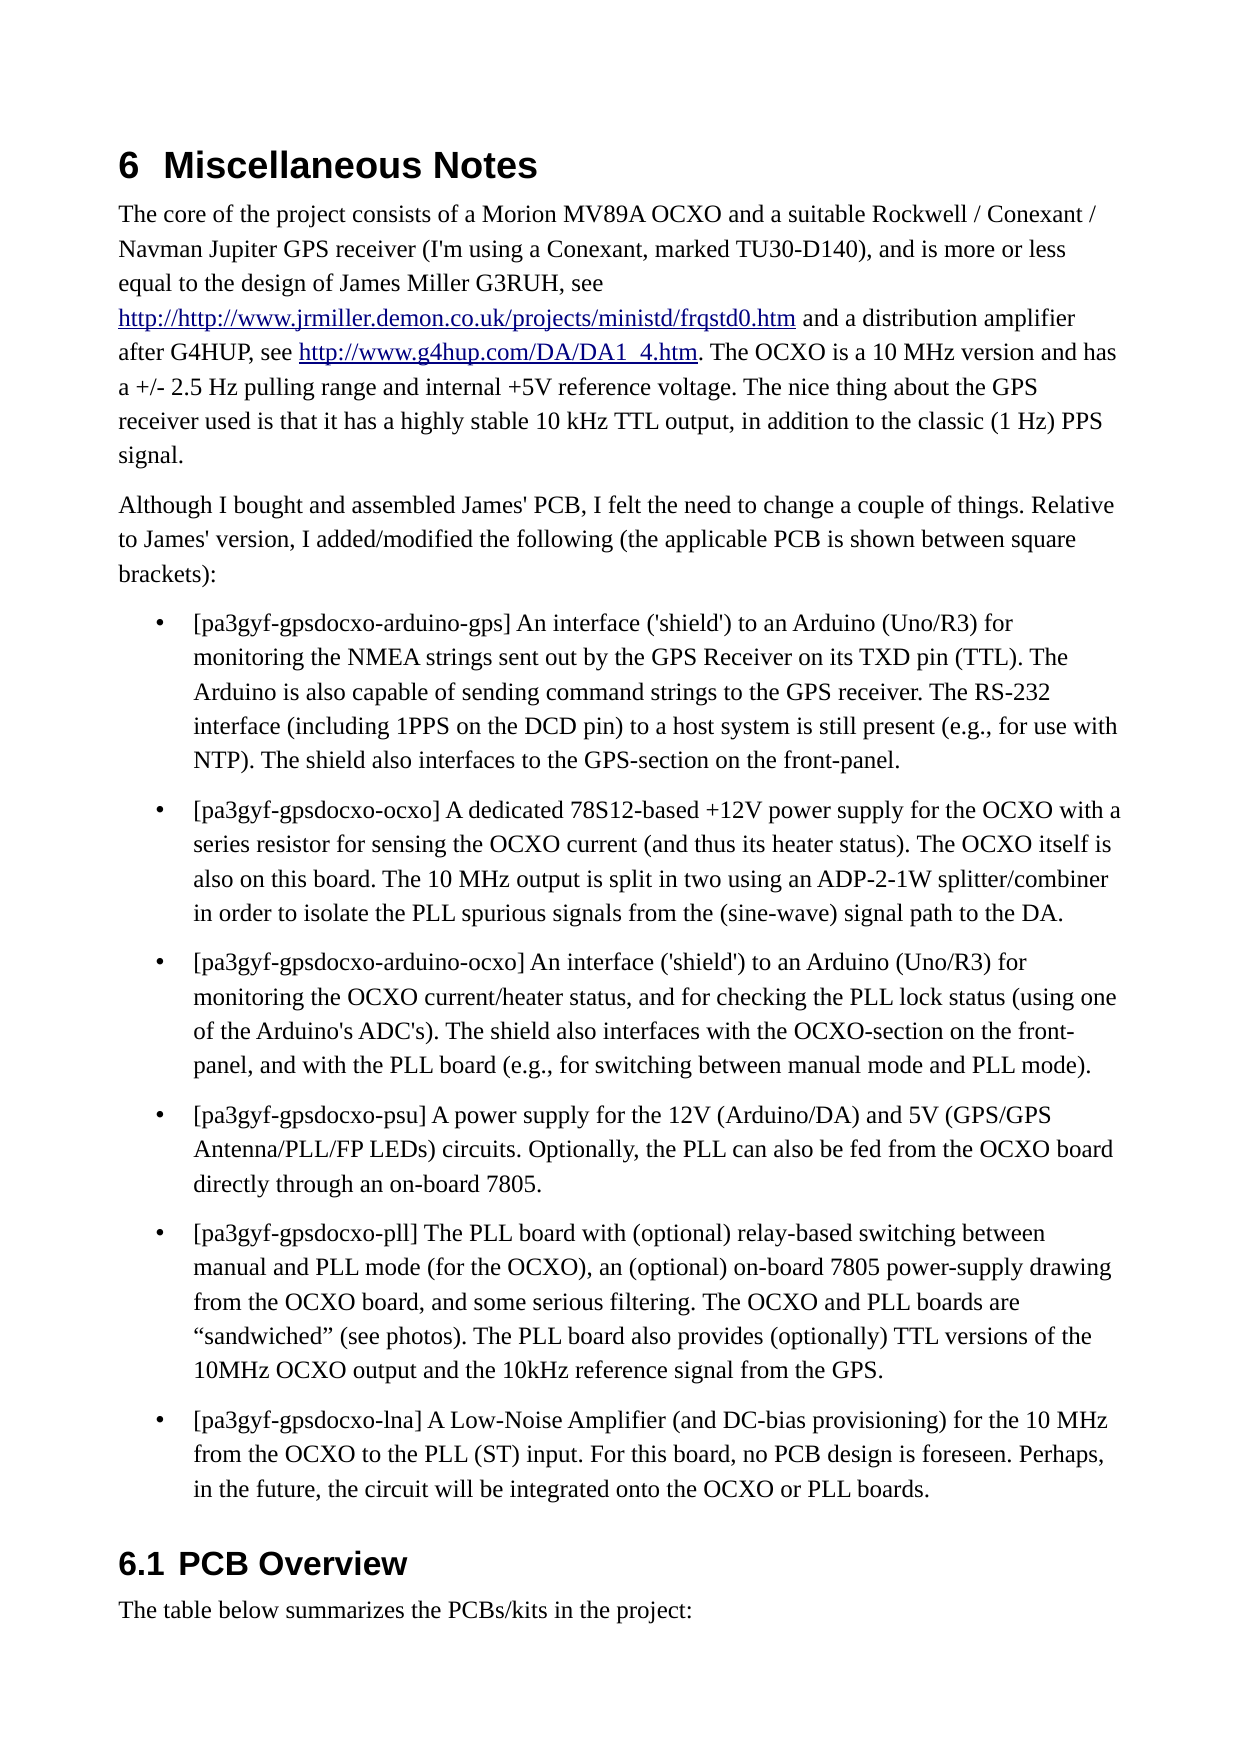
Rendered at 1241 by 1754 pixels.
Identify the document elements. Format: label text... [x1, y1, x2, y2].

list [pa3gyf-gpsdocxo-ocxo] A dedicated 78S12-based +12V power supply for the OCXO with a series resistor for sensing the OCXO current (and thus its heater status). The OCXO itself is also on this board. The 10 MHz output is split in two using an ADP-2-1W splitter/combiner in order to isolate the PLL spurious signals from the (sine-wave) signal path to the DA. [156, 795, 1122, 927]
list [pa3gyf-gpsdocxo-arduino-gps] An interface ('shield') to an Arduino (Uno/R3) for monitoring the NMEA strings sent out by the GPS Receiver on its TXD pin (TTL). The Arduino is also capable of sending command strings to the GPS receiver. The RS-232 interface (including 1PPS on the DCD pin) to a host system is still present (e.g., for use with NTP). The shield also interfaces to the GPS-section on the front-panel. [156, 608, 1122, 774]
text Although I bought and assembled James' PCB, I felt the need to change a couple of things. Relative to James' version, I added/modified the following (the applicable PCB is shown between square brackets): [118, 490, 1122, 587]
subtitle PCB Overview [118, 1543, 1122, 1582]
text The table below summarizes the PCBs/kits in the project: [118, 1595, 1122, 1623]
list [pa3gyf-gpsdocxo-arduino-ocxo] An interface ('shield') to an Arduino (Uno/R3) for monitoring the OCXO current/heater status, and for checking the PLL lock status (using one of the Arduino's ADC's). The shield also interfaces with the OCXO-section on the front-panel, and with the PLL board (e.g., for switching between manual mode and PLL mode). [156, 947, 1122, 1079]
text The core of the project consists of a Morion MV89A OCXO and a suitable Rockwell / Conexant / Navman Jupiter GPS receiver (I'm using a Conexant, marked TU30-D140), and is more or less equal to the design of James Miller G3RUH, see http://http://www.jrmiller.demon.co.uk/projects/ministd/frqstd0.htm and a distribution amplifier after G4HUP, see http://www.g4hup.com/DA/DA1_4.htm. The OCXO is a 10 MHz version and has a +/- 2.5 Hz pulling range and internal +5V reference voltage. The nice thing about the GPS receiver used is that it has a highly stable 10 kHz TTL output, in addition to the classic (1 Hz) PPS signal. [118, 199, 1122, 469]
list [pa3gyf-gpsdocxo-lna] A Low-Noise Amplifier (and DC-bias provisioning) for the 10 MHz from the OCXO to the PLL (ST) input. For this board, no PCB design is foreseen. Perhaps, in the future, the circuit will be integrated onto the OCXO or PLL boards. [156, 1405, 1122, 1502]
list [pa3gyf-gpsdocxo-psu] A power supply for the 12V (Arduino/DA) and 5V (GPS/GPS Antenna/PLL/FP LEDs) circuits. Optionally, the PLL can also be fed from the OCXO board directly through an on-board 7805. [156, 1100, 1122, 1197]
subtitle Miscellaneous Notes [118, 143, 1122, 187]
list [pa3gyf-gpsdocxo-pll] The PLL board with (optional) relay-based switching between manual and PLL mode (for the OCXO), an (optional) on-board 7805 power-supply drawing from the OCXO board, and some serious filtering. The OCXO and PLL boards are “sandwiched” (see photos). The PLL board also provides (optionally) TTL versions of the 10MHz OCXO output and the 10kHz reference signal from the GPS. [156, 1218, 1122, 1384]
